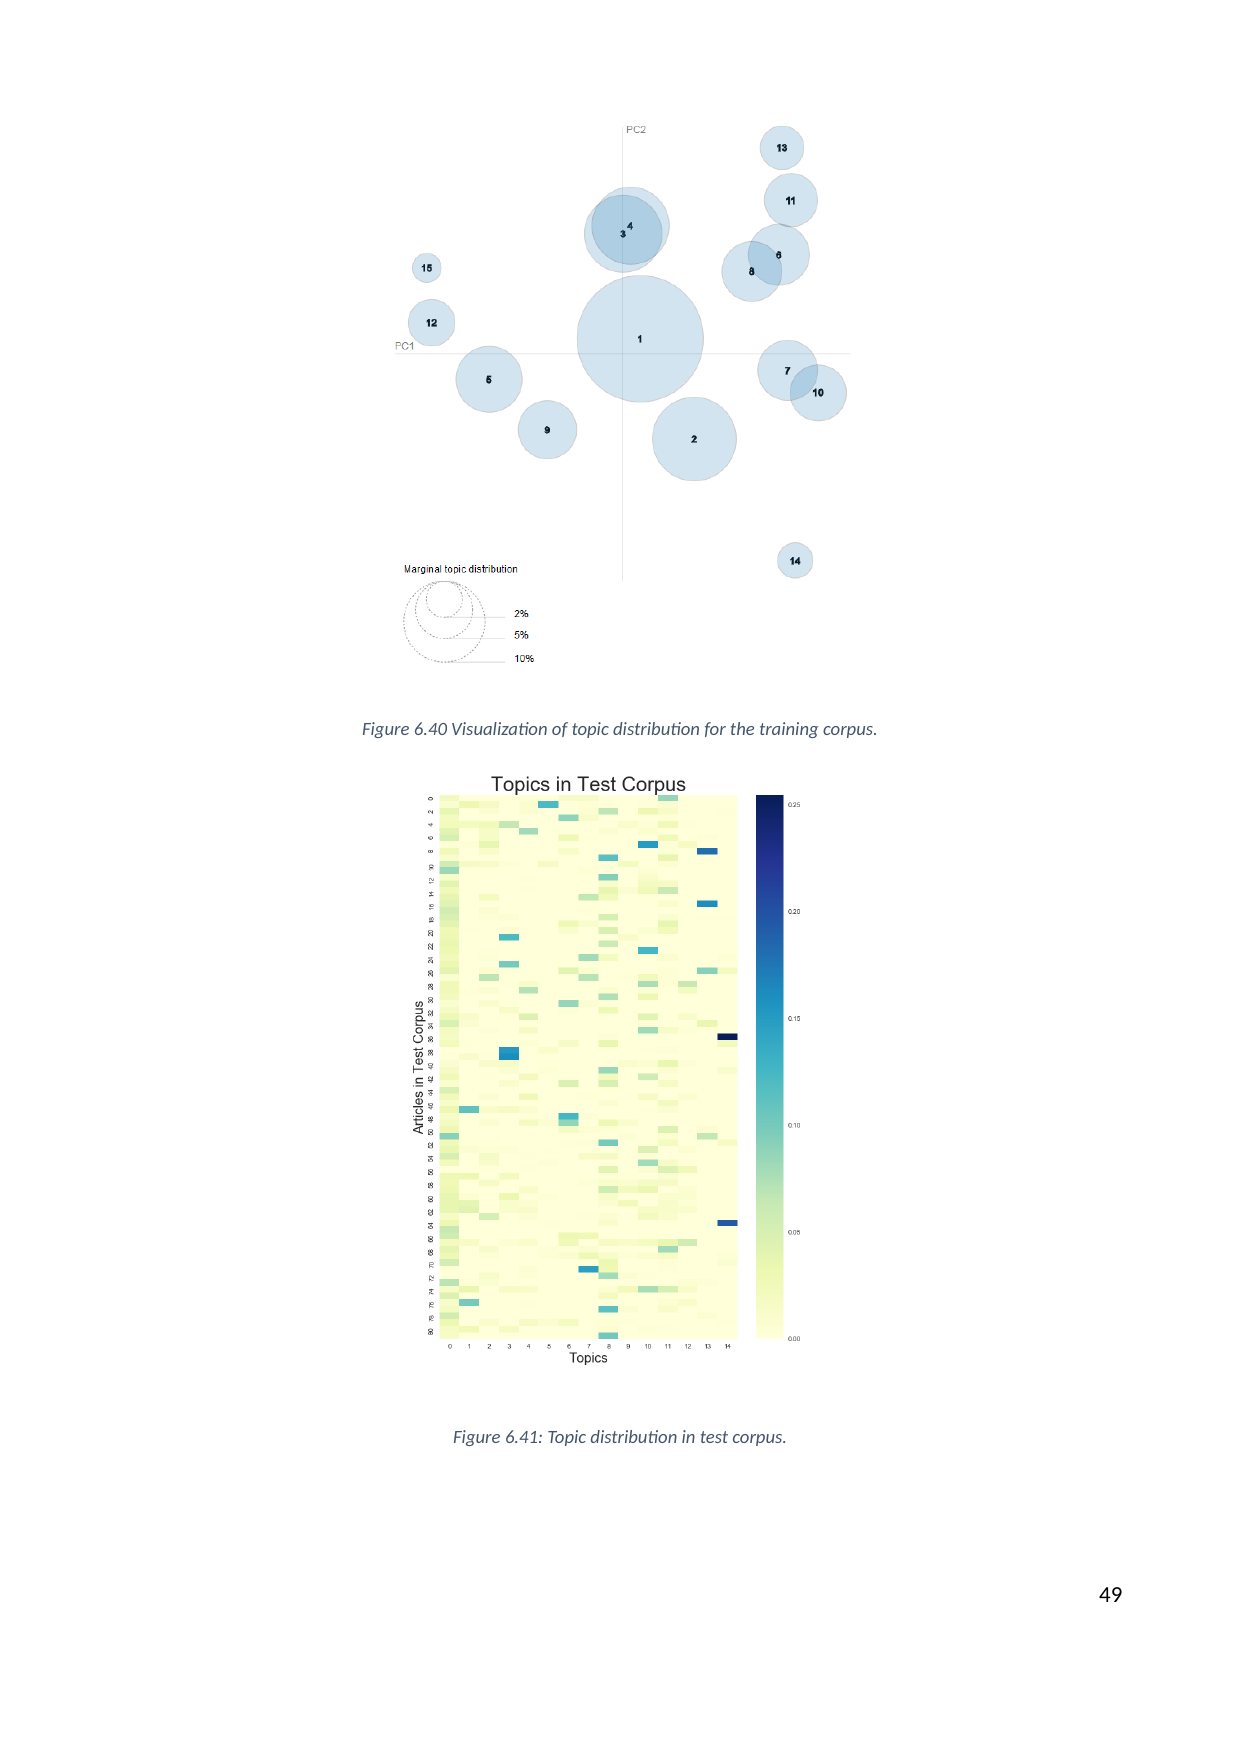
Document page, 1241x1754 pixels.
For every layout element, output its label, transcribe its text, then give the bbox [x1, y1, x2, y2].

text Figure 6.40 Visualization of topic distribution for the training corpus. [118, 717, 1122, 740]
text Figure 6.41: Topic distribution in test corpus. [118, 1425, 1122, 1448]
picture [379, 761, 860, 1381]
picture [371, 118, 870, 673]
